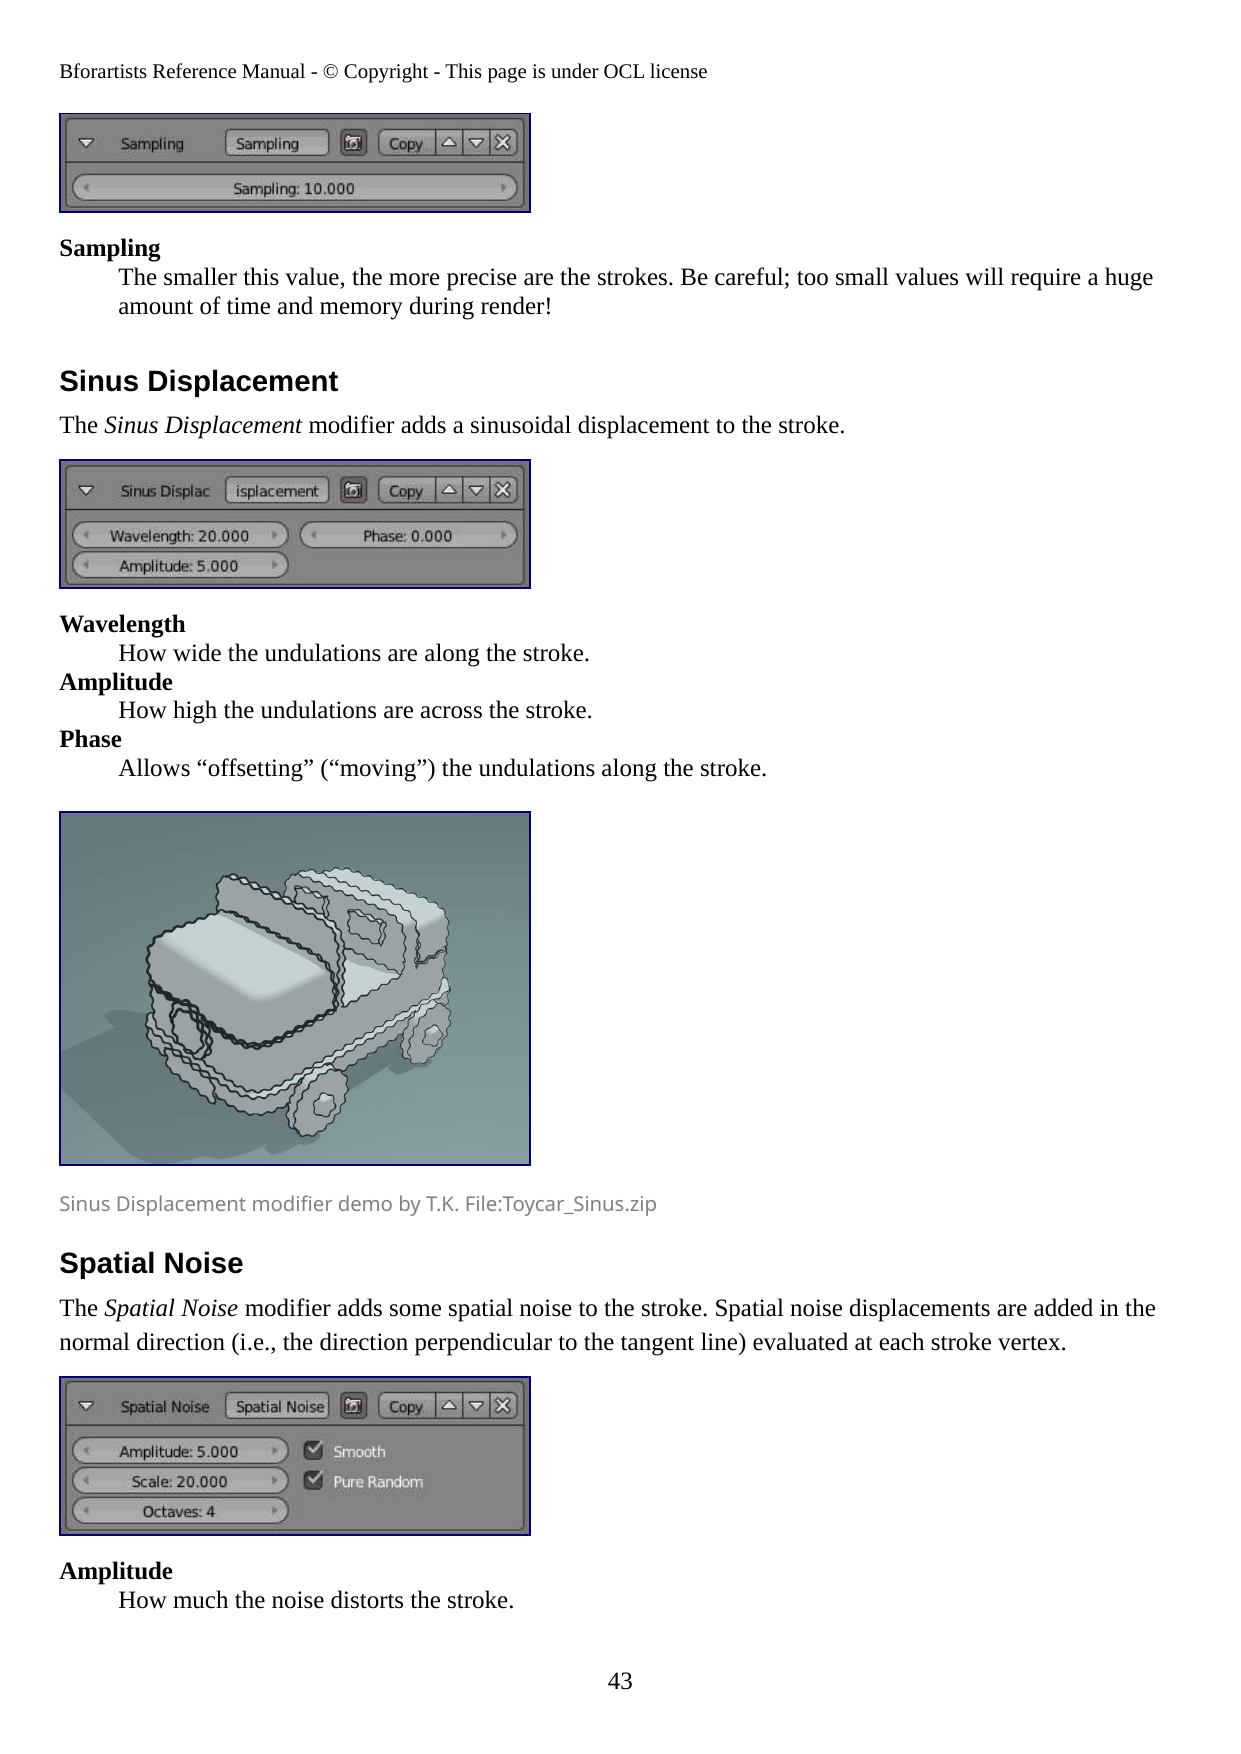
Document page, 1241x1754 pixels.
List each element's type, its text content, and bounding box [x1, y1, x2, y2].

list The smaller this value, the more precise are the strokes. Be careful; too small values will require a huge amount of time and memory during render! [118, 262, 1181, 319]
list How high the undulations are across the stroke. [118, 695, 1181, 724]
list Allows “offsetting” (“moving”) the undulations along the stroke. [118, 753, 1181, 782]
text Sinus Displacement modifier demo by T.K. File:Toycar_Sinus.zip [59, 1186, 1181, 1217]
list How wide the undulations are along the stroke. [118, 638, 1181, 667]
subtitle Sampling [59, 233, 1181, 262]
subtitle Phase [59, 724, 1181, 753]
text The Sinus Displacement modifier adds a sinusoidal displacement to the stroke. [59, 410, 1181, 438]
subtitle Amplitude [59, 667, 1181, 695]
subtitle Amplitude [59, 1556, 1181, 1585]
text The Spatial Noise modifier adds some spatial noise to the stroke. Spatial noise displacements are added in the normal direction (i.e., the direction perpendicular to the tangent line) evaluated at each stroke vertex. [59, 1293, 1181, 1356]
subtitle Wavelength [59, 609, 1181, 638]
list How much the noise distorts the stroke. [118, 1585, 1181, 1614]
picture [61, 813, 529, 1164]
picture [61, 461, 529, 587]
subtitle Sinus Displacement [59, 363, 1181, 397]
subtitle Spatial Noise [59, 1246, 1181, 1280]
picture [61, 114, 529, 211]
picture [61, 1378, 529, 1534]
